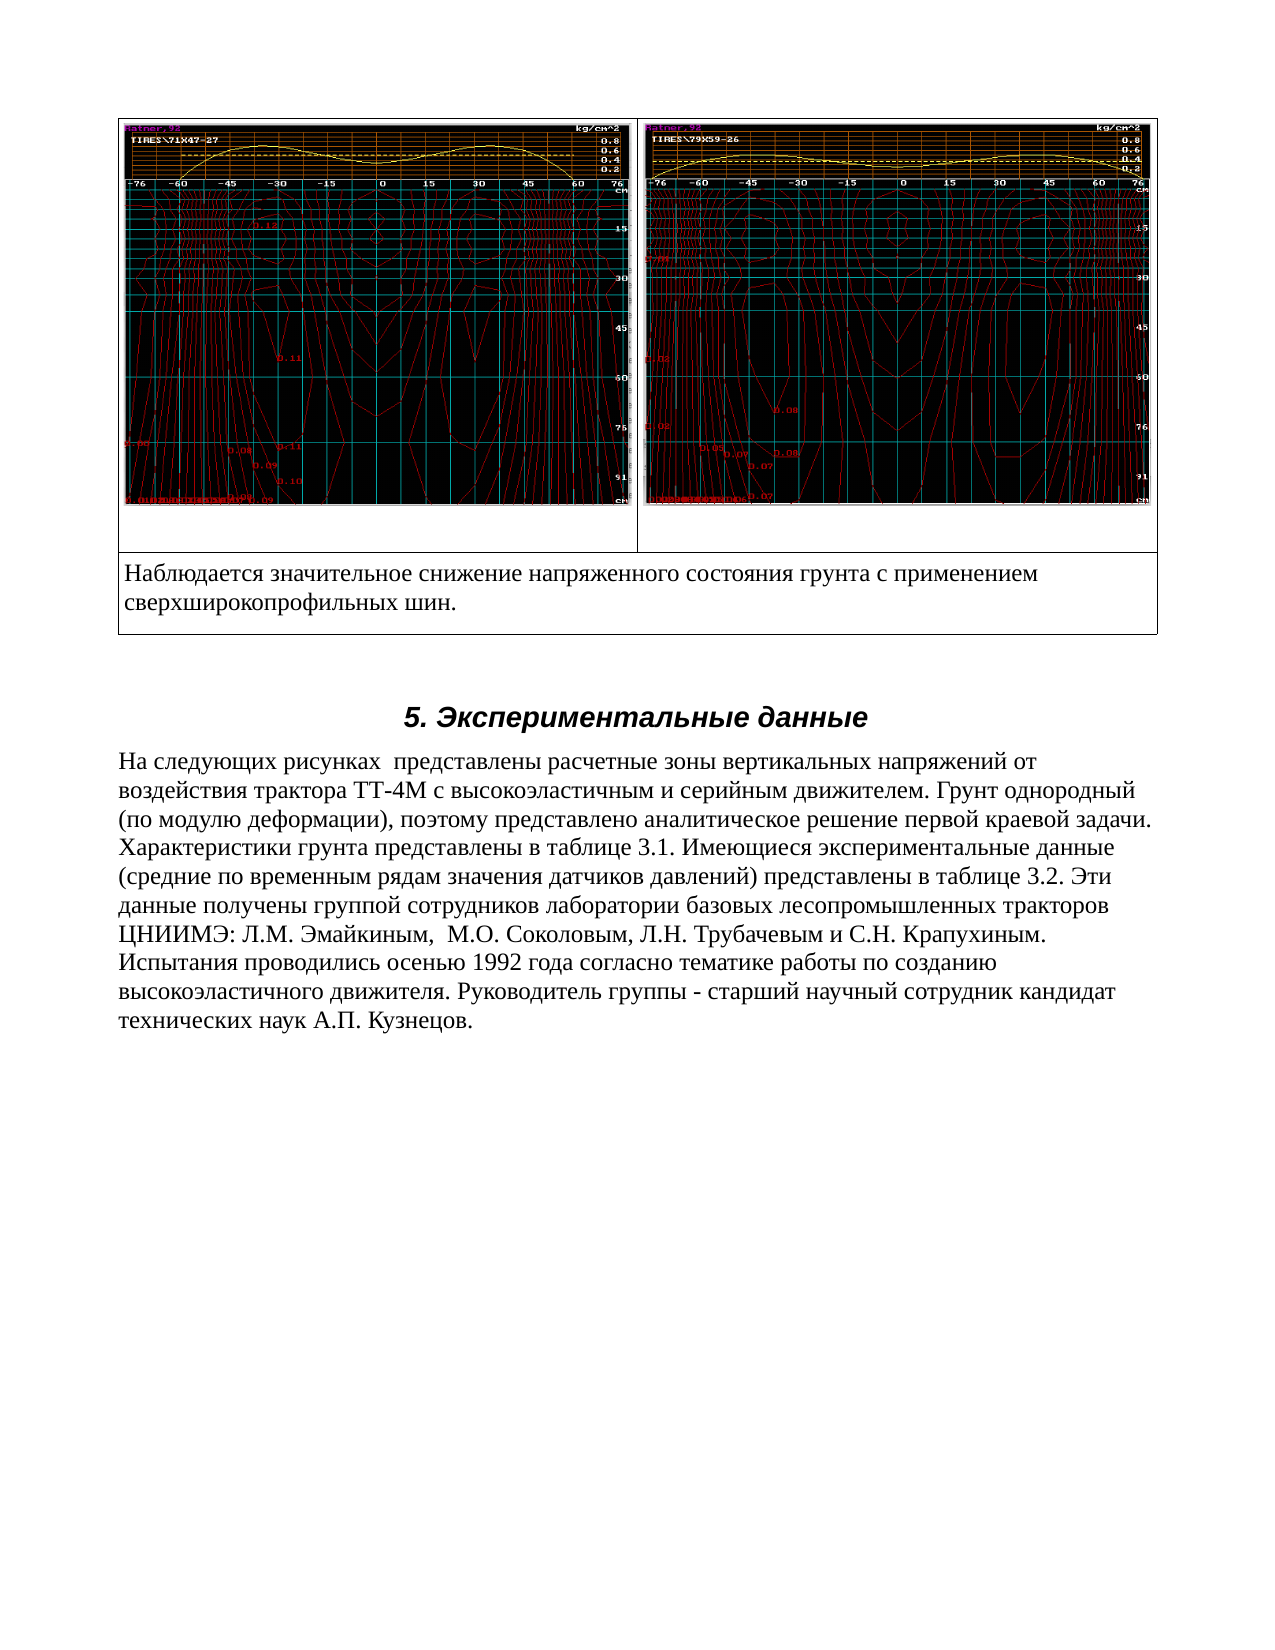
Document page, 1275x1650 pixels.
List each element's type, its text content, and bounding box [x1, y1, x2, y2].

table_cell [119, 119, 637, 552]
text На следующих рисунках представлены расчетные зоны вертикальных напряжений от воздействия трактора ТТ-4М с высокоэластичным и серийным движителем. Грунт однородный (по модулю деформации), поэтому представлено аналитическое решение первой краевой задачи. Характеристики грунта представлены в таблице 3.1. Имеющиеся экспериментальные данные (средние по временным рядам значения датчиков давлений) представлены в таблице 3.2. Эти данные получены группой сотрудников лаборатории базовых лесопромышленных тракторов ЦНИИМЭ: Л.М. Эмайкиным, М.О. Соколовым, Л.Н. Трубачевым и С.Н. Крапухиным. Испытания проводились осенью 1992 года согласно тематике работы по созданию высокоэластичного движителя. Руководитель группы - старший научный сотрудник кандидат технических наук А.П. Кузнецов. [118, 746, 1157, 1034]
subtitle 5. Экспериментальные данные [118, 700, 1157, 734]
table_cell [638, 119, 1157, 552]
picture [123, 123, 632, 506]
picture [643, 123, 1152, 506]
table_cell Наблюдается значительное снижение напряженного состояния грунта с применением сверхширокопрофильных шин. [119, 553, 1157, 634]
